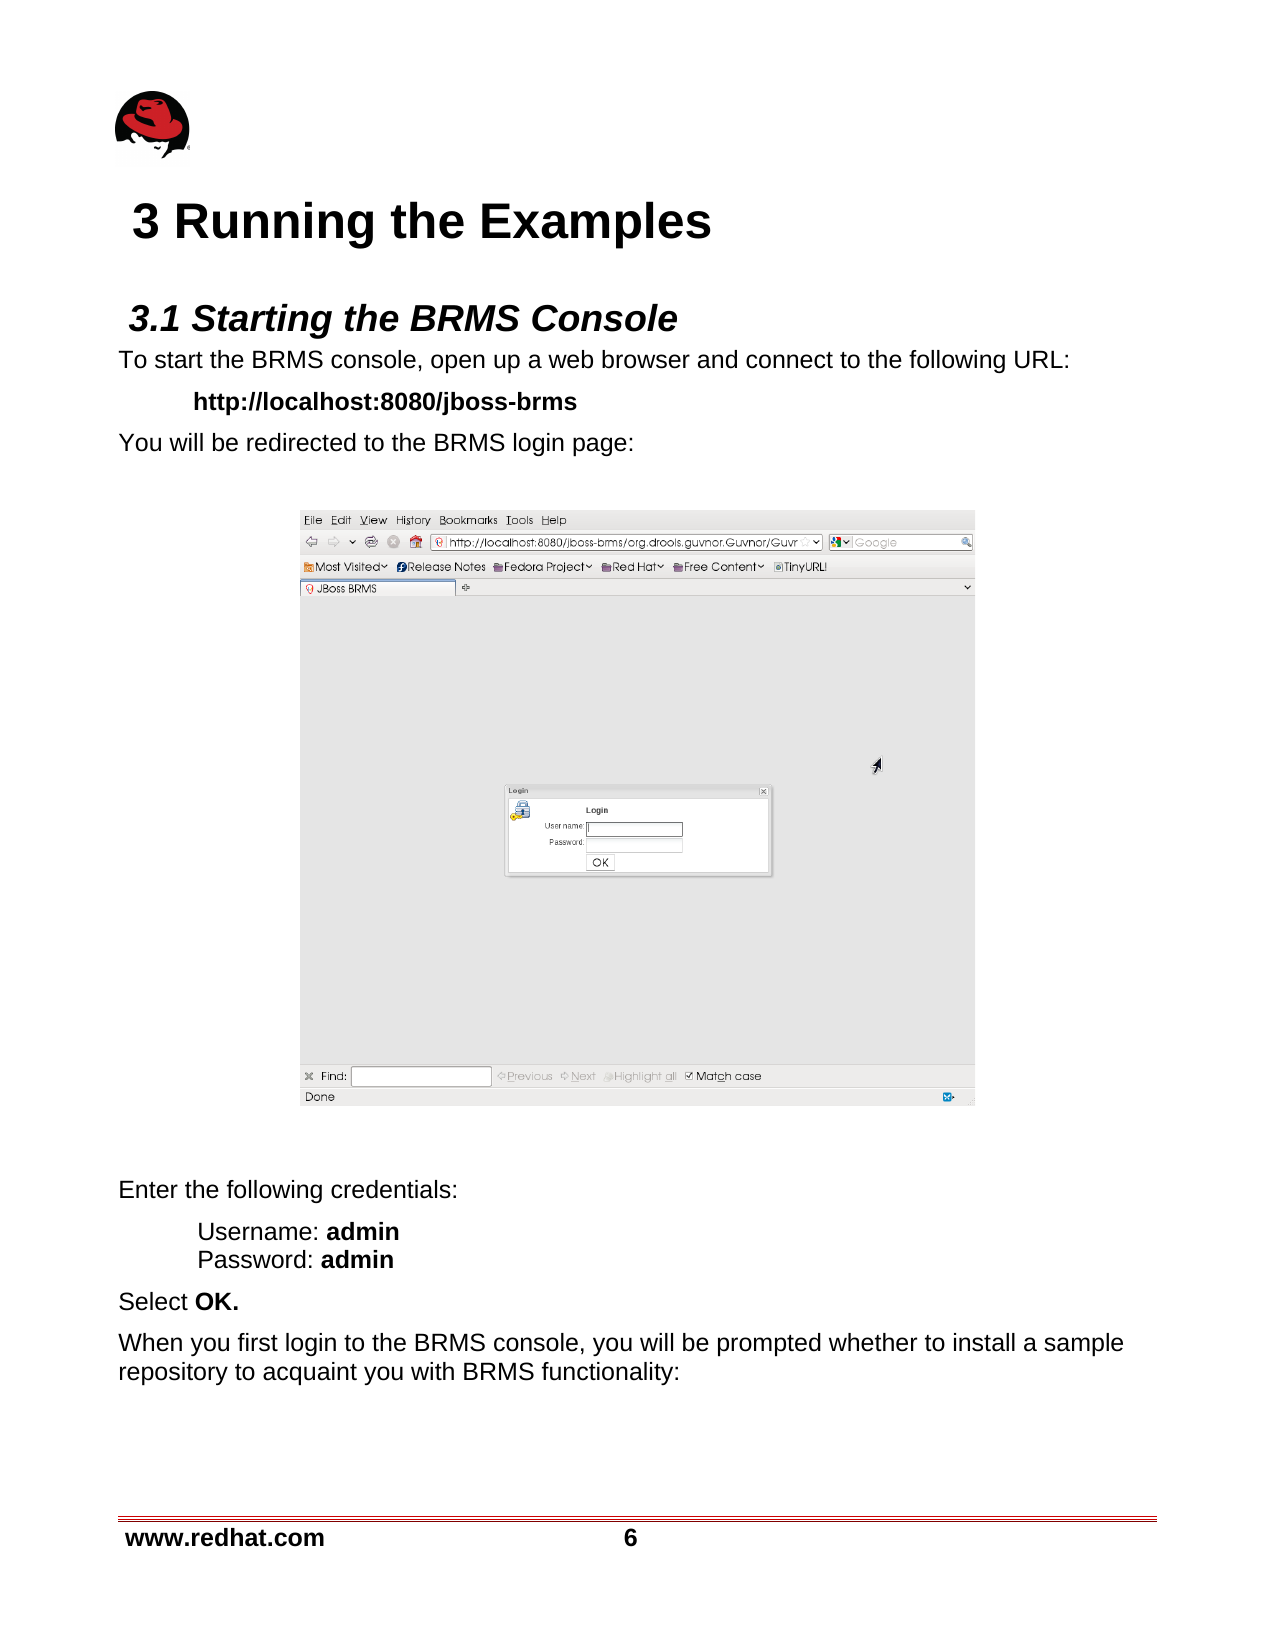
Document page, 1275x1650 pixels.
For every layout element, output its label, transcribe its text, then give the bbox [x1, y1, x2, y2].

text Select OK. [118, 1287, 1157, 1315]
text Username: admin Password: admin [197, 1217, 1157, 1274]
text To start the BRMS console, open up a web browser and connect to the following URL: [118, 346, 1157, 374]
text http://localhost:8080/jboss-brms [193, 387, 1157, 416]
text Enter the following credentials: [118, 1175, 1157, 1204]
subtitle Starting the BRMS Console [118, 296, 1157, 339]
picture [115, 91, 190, 167]
picture [300, 510, 976, 1106]
text When you first login to the BRMS console, you will be prompted whether to install a sample repository to acquaint you with BRMS functionality: [118, 1328, 1157, 1385]
subtitle Running the Examples [118, 192, 1157, 249]
text You will be redirected to the BRMS login page: [118, 428, 1157, 457]
